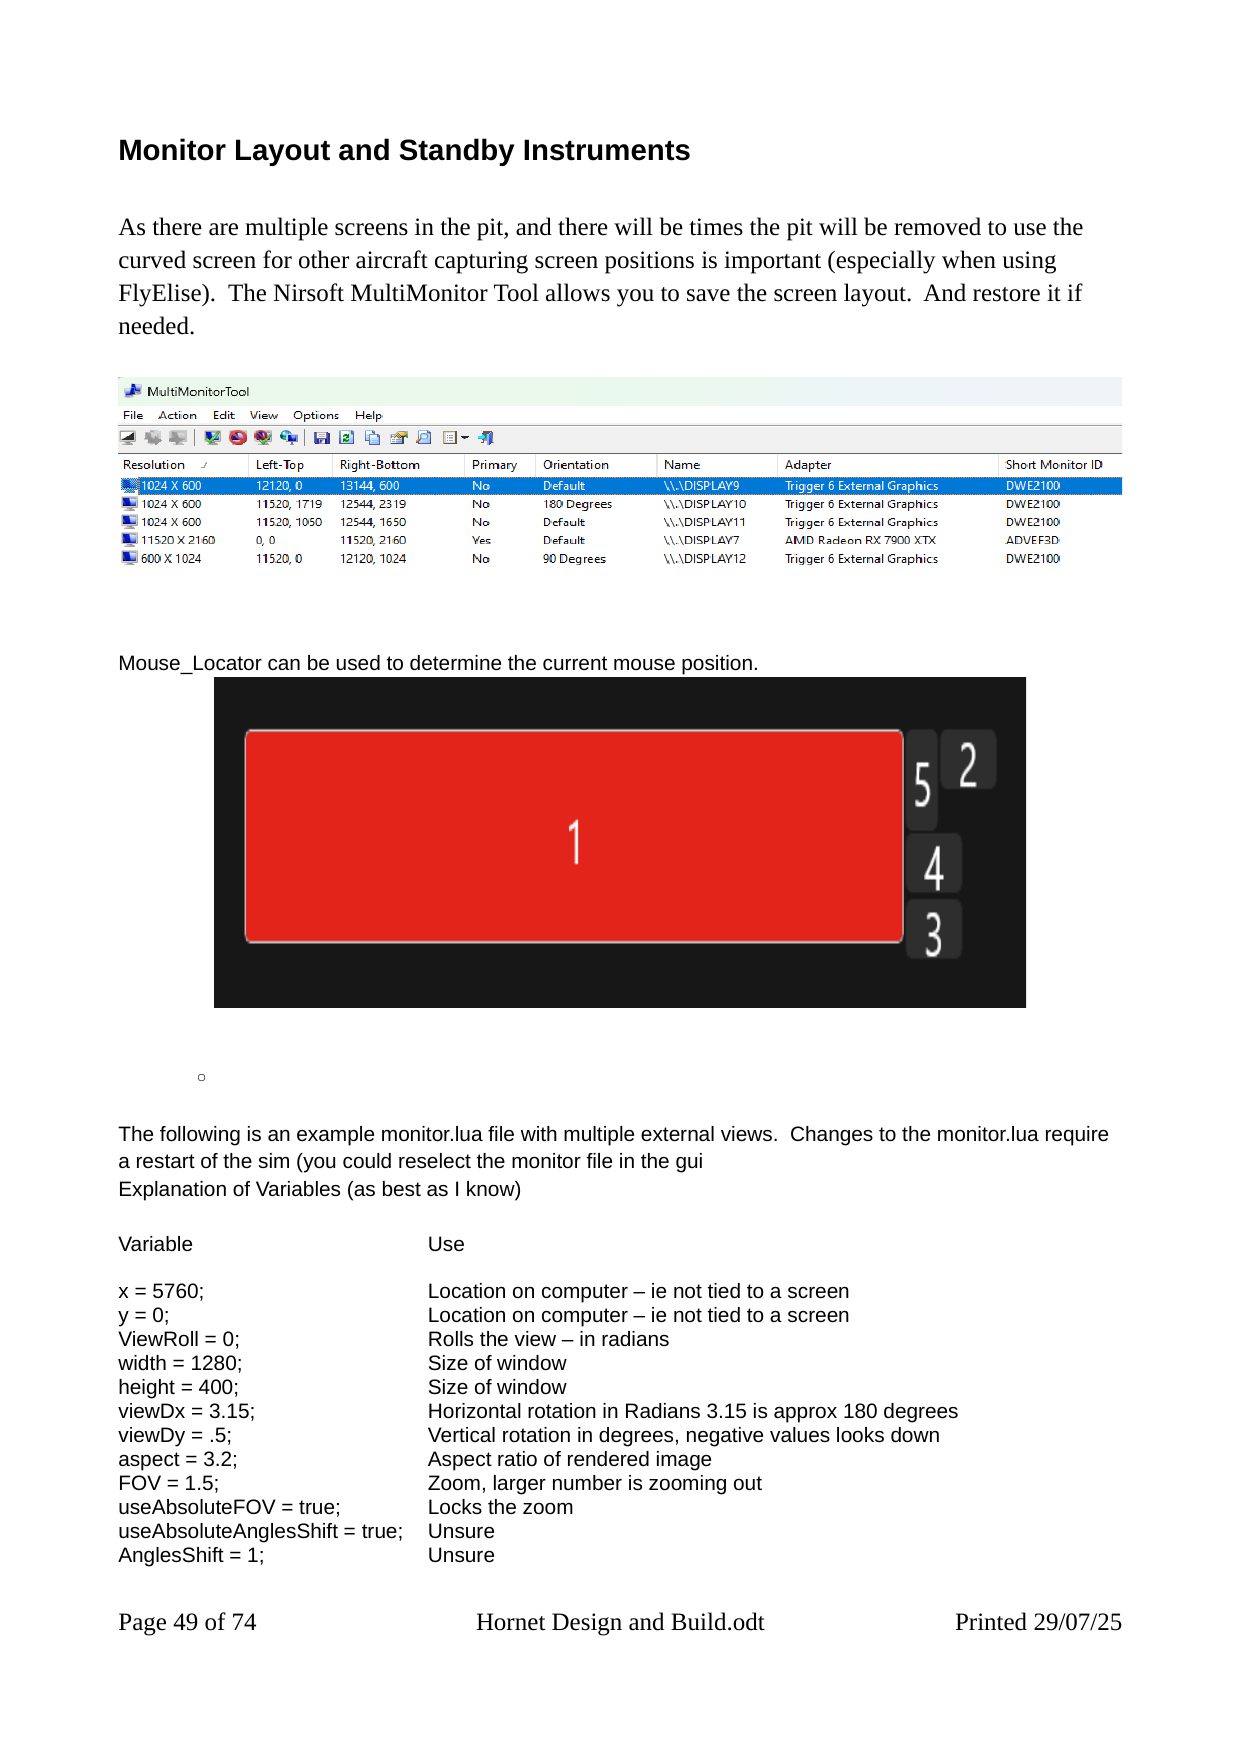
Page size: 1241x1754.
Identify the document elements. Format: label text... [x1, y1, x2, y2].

table_cell width = 1280; [118, 1351, 428, 1375]
picture [118, 377, 1123, 586]
text Explanation of Variables (as best as I know) [118, 1176, 1122, 1200]
table_cell aspect = 3.2; [118, 1447, 428, 1471]
table_header Use [428, 1231, 1122, 1255]
table_cell Zoom, larger number is zooming out [428, 1471, 1122, 1495]
table_cell Location on computer – ie not tied to a screen [428, 1279, 1122, 1303]
table_cell viewDy = .5; [118, 1423, 428, 1447]
table_cell Locks the zoom [428, 1495, 1122, 1519]
table_cell Horizontal rotation in Radians 3.15 is approx 180 degrees [428, 1399, 1122, 1423]
table_cell Unsure [428, 1519, 1122, 1543]
table_cell Aspect ratio of rendered image [428, 1447, 1122, 1471]
table_cell FOV = 1.5; [118, 1471, 428, 1495]
subtitle Monitor Layout and Standby Instruments [118, 133, 1122, 166]
table_cell Rolls the view – in radians [428, 1327, 1122, 1351]
table_cell useAbsoluteFOV = true; [118, 1495, 428, 1519]
table_cell Location on computer – ie not tied to a screen [428, 1303, 1122, 1327]
table_cell Size of window [428, 1375, 1122, 1399]
picture [214, 677, 1027, 1008]
table_cell ViewRoll = 0; [118, 1327, 428, 1351]
text The following is an example monitor.lua file with multiple external views. Changes to the monitor.lua require a restart of the sim (you could reselect the monitor file in the gui [118, 1121, 1122, 1173]
table_cell viewDx = 3.15; [118, 1399, 428, 1423]
table_cell [118, 1255, 428, 1279]
table_header Variable [118, 1231, 428, 1255]
table_cell Vertical rotation in degrees, negative values looks down [428, 1423, 1122, 1447]
text Mouse_Locator can be used to determine the current mouse position. [118, 650, 1122, 674]
table_cell [428, 1255, 1122, 1279]
table_cell Unsure [428, 1543, 1122, 1567]
table_cell useAbsoluteAnglesShift = true; [118, 1519, 428, 1543]
table_cell x = 5760; [118, 1279, 428, 1303]
table_cell y = 0; [118, 1303, 428, 1327]
table_cell Size of window [428, 1351, 1122, 1375]
table_cell AnglesShift = 1; [118, 1543, 428, 1567]
text As there are multiple screens in the pit, and there will be times the pit will be removed to use the curved screen for other aircraft capturing screen positions is important (especially when using FlyElise). The Nirsoft MultiMonitor Tool allows you to save the screen layout. And restore it if needed. [118, 212, 1122, 340]
table_cell height = 400; [118, 1375, 428, 1399]
